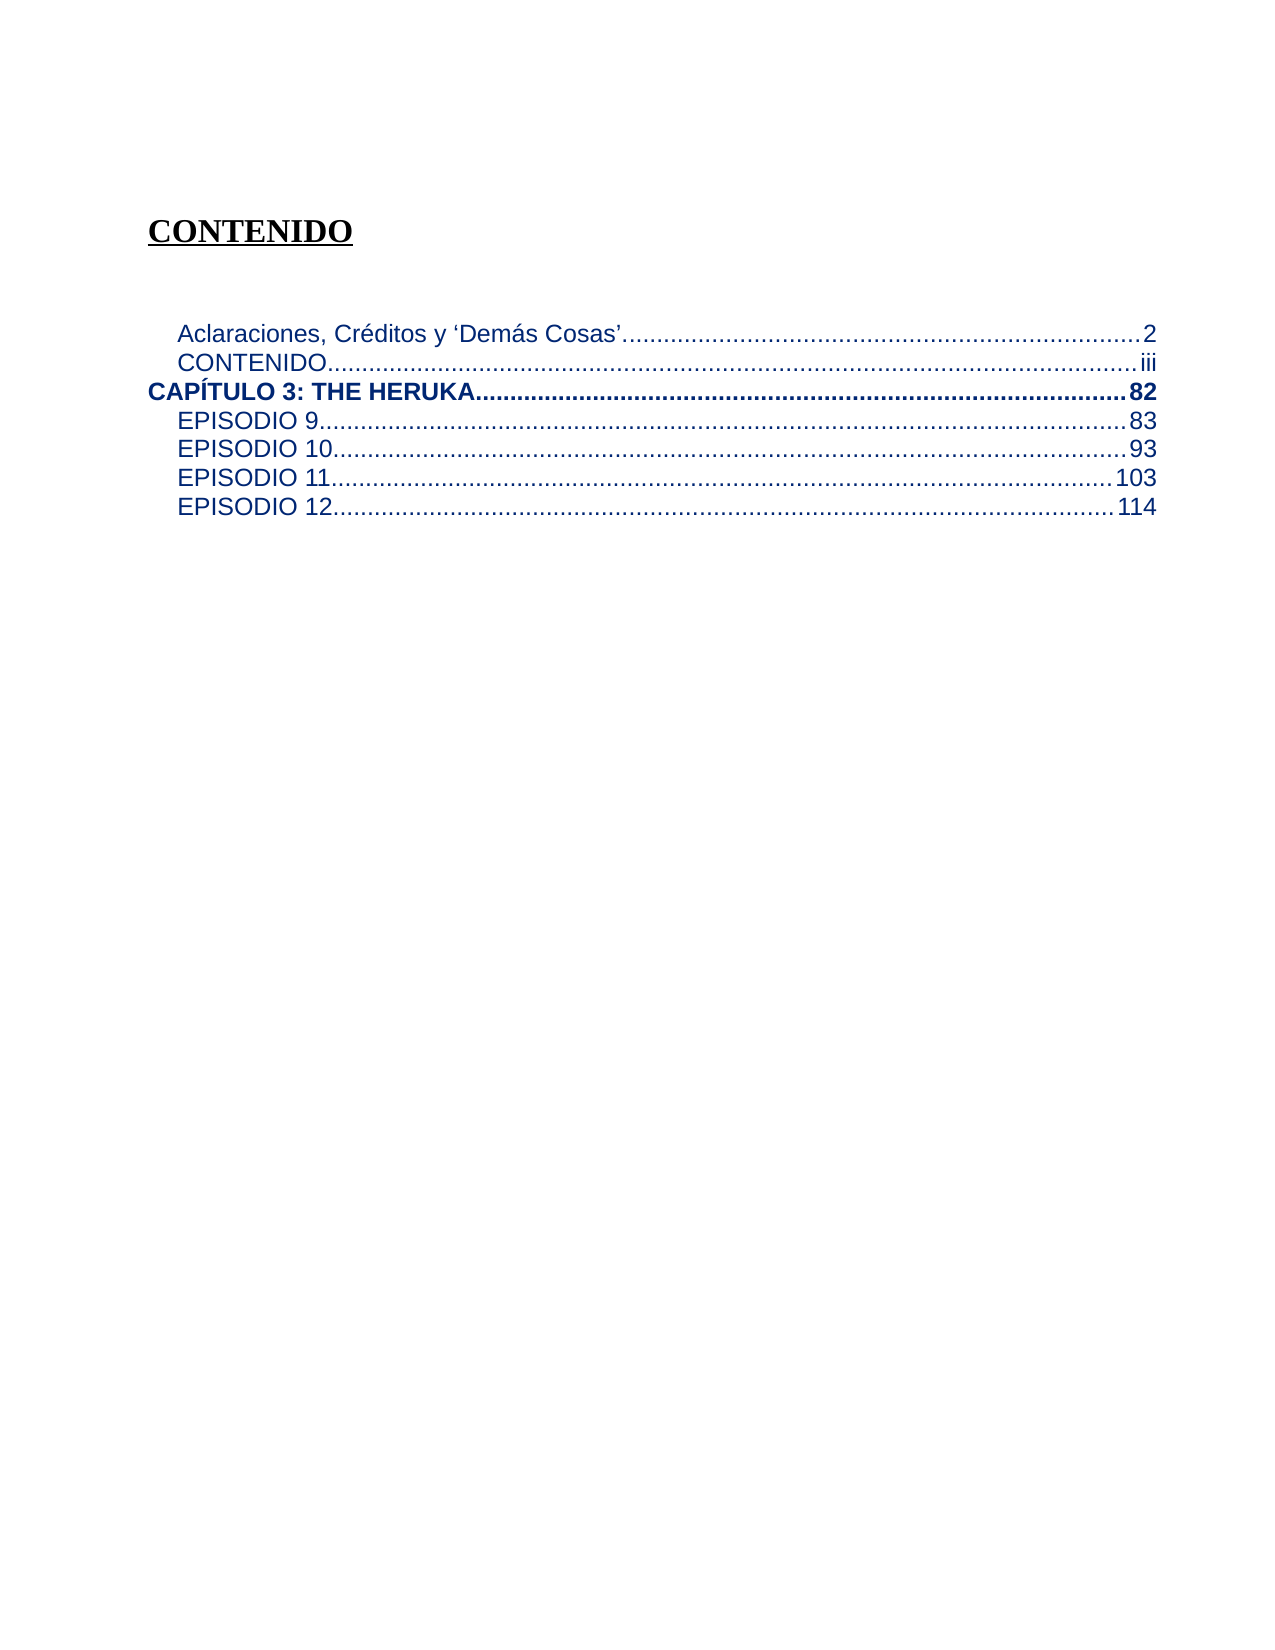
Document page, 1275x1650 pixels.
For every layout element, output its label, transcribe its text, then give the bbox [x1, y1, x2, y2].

text EPISODIO 10 93 [177, 434, 1157, 463]
text CONTENIDO iii [177, 348, 1157, 377]
text Aclaraciones, Créditos y ‘Demás Cosas’. 2 [177, 319, 1157, 348]
text EPISODIO 12 114 [177, 492, 1157, 521]
text CAPÍTULO 3: THE HERUKA 82 [148, 377, 1157, 406]
text EPISODIO 11 103 [177, 463, 1157, 492]
subtitle CONTENIDO [148, 211, 1157, 249]
text EPISODIO 9 83 [177, 406, 1157, 434]
